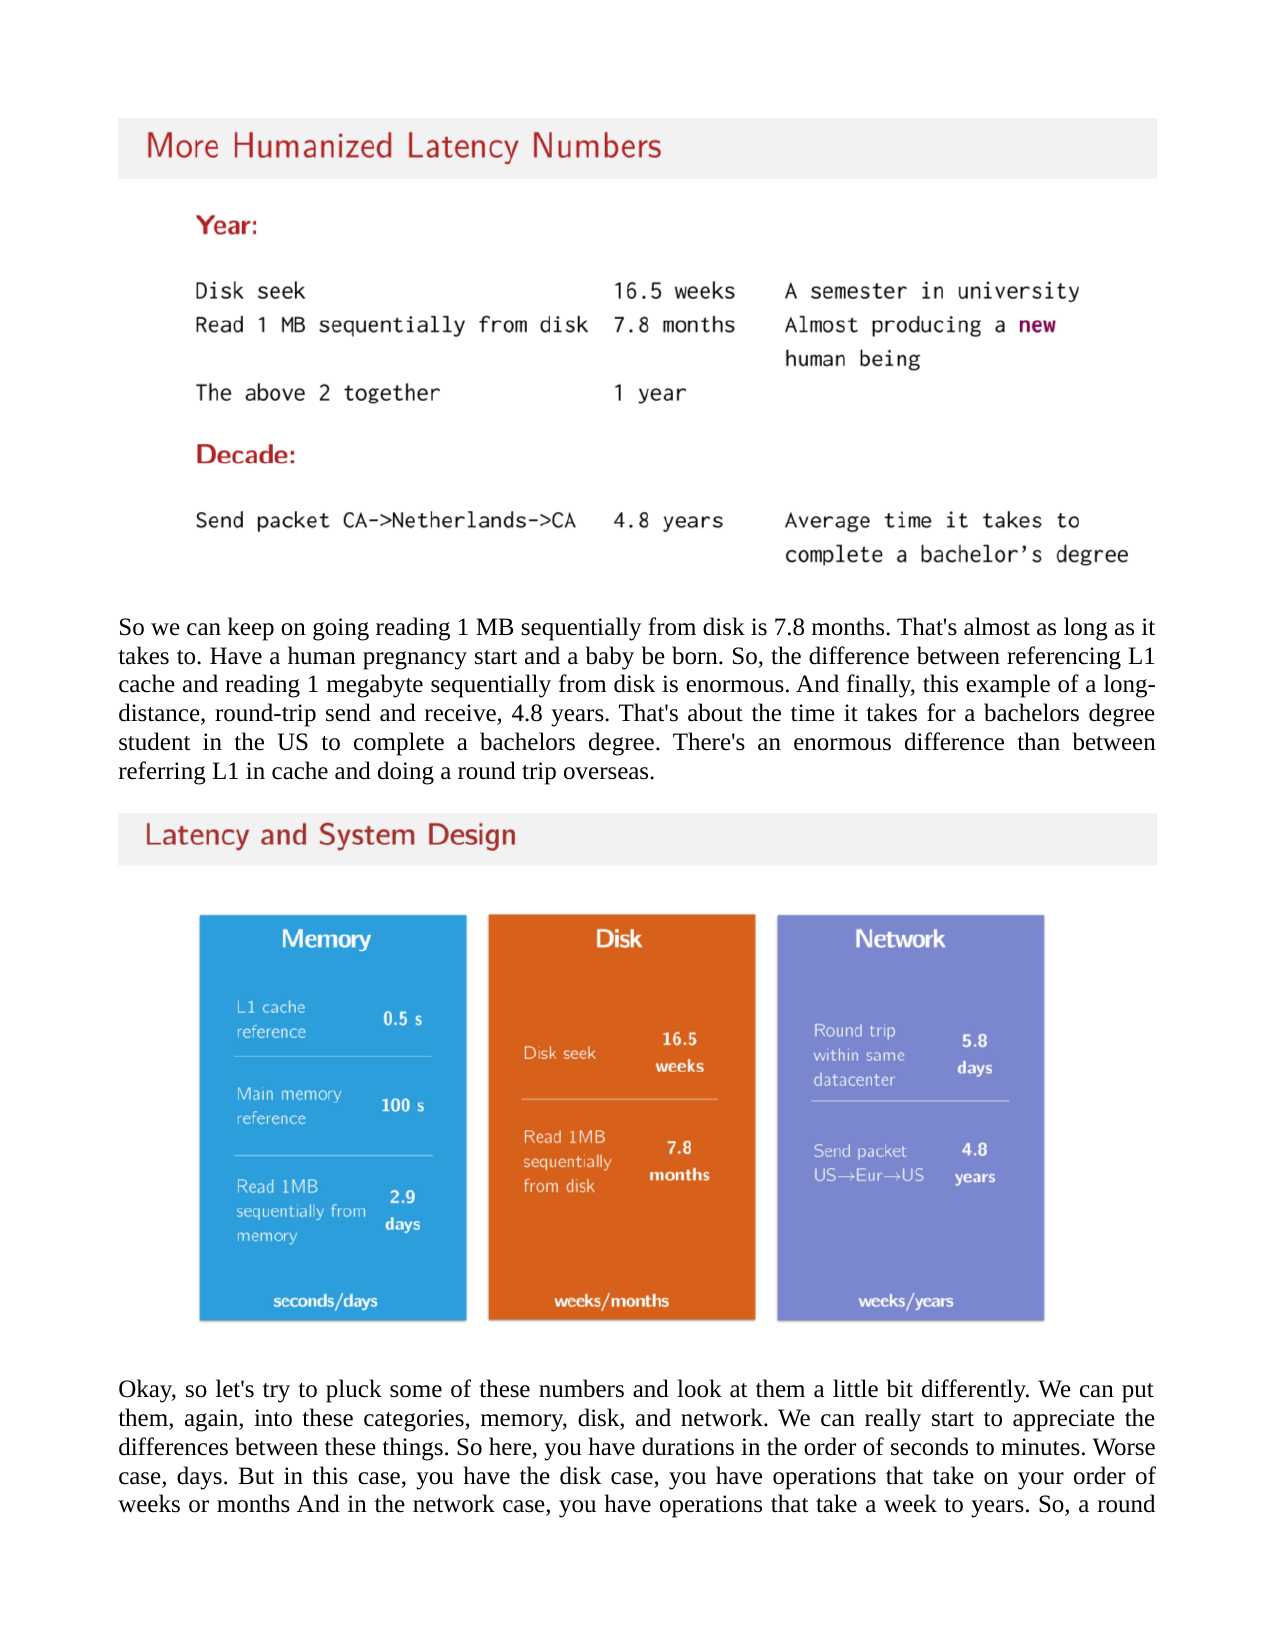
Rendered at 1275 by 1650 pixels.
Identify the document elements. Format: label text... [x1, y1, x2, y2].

text Okay, so let's try to pluck some of these numbers and look at them a little bit differently. We can put them, again, into these categories, memory, disk, and network. We can really start to appreciate the differences between these things. So here, you have durations in the order of seconds to minutes. Worse case, days. But in this case, you have the disk case, you have operations that take on your order of weeks or months And in the network case, you have operations that take a week to years. So, a round [118, 1374, 1157, 1518]
picture [118, 813, 1157, 1346]
picture [118, 118, 1157, 584]
text So we can keep on going reading 1 MB sequentially from disk is 7.8 months. That's almost as long as it takes to. Have a human pregnancy start and a baby be born. So, the difference between referencing L1 cache and reading 1 megabyte sequentially from disk is enormous. And finally, this example of a long-distance, round-trip send and receive, 4.8 years. That's about the time it takes for a bachelors degree student in the US to complete a bachelors degree. There's an enormous difference than between referring L1 in cache and doing a round trip overseas. [118, 612, 1157, 784]
